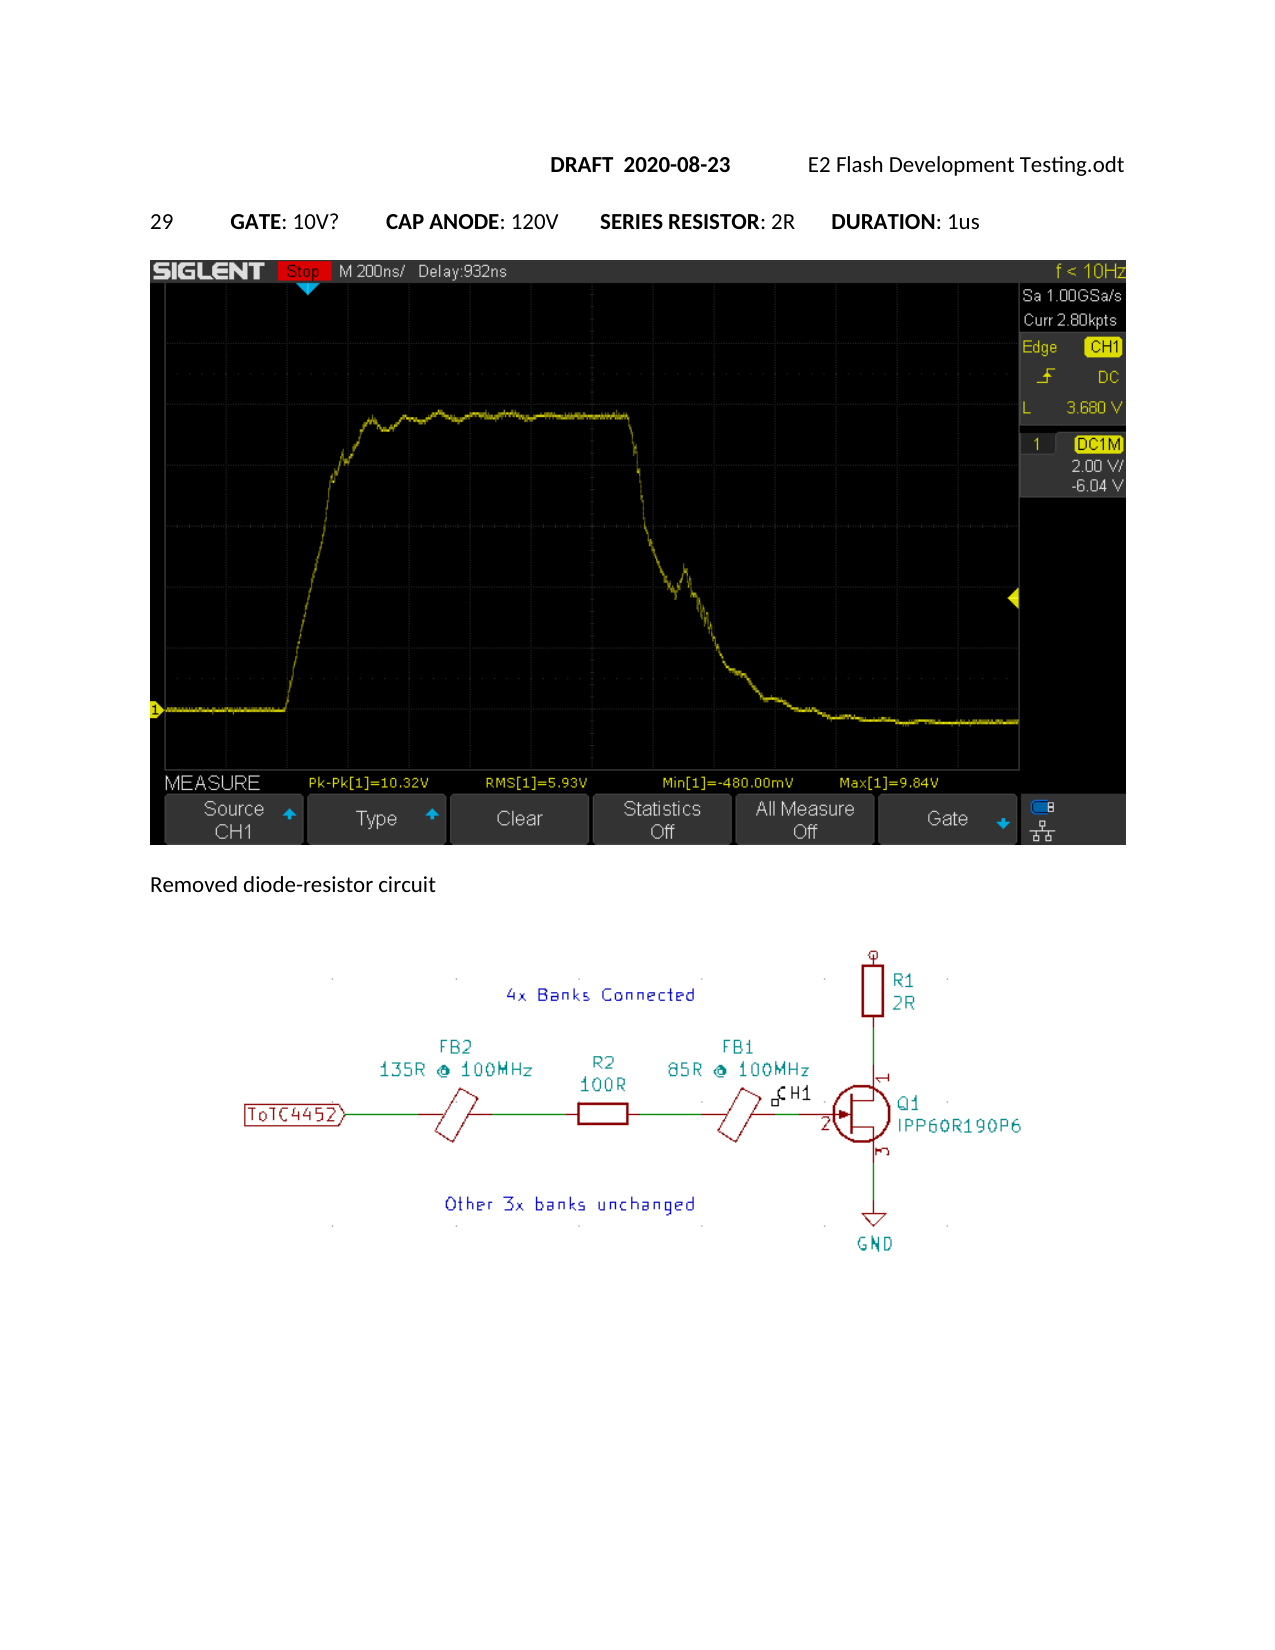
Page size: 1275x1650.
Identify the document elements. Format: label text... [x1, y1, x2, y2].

text Removed diode-resistor circuit [150, 870, 1125, 898]
text 29 GATE: 10V? CAP ANODE: 120V SERIES RESISTOR: 2R DURATION: 1us [150, 207, 1125, 236]
picture [150, 260, 1126, 845]
picture [228, 922, 1047, 1257]
